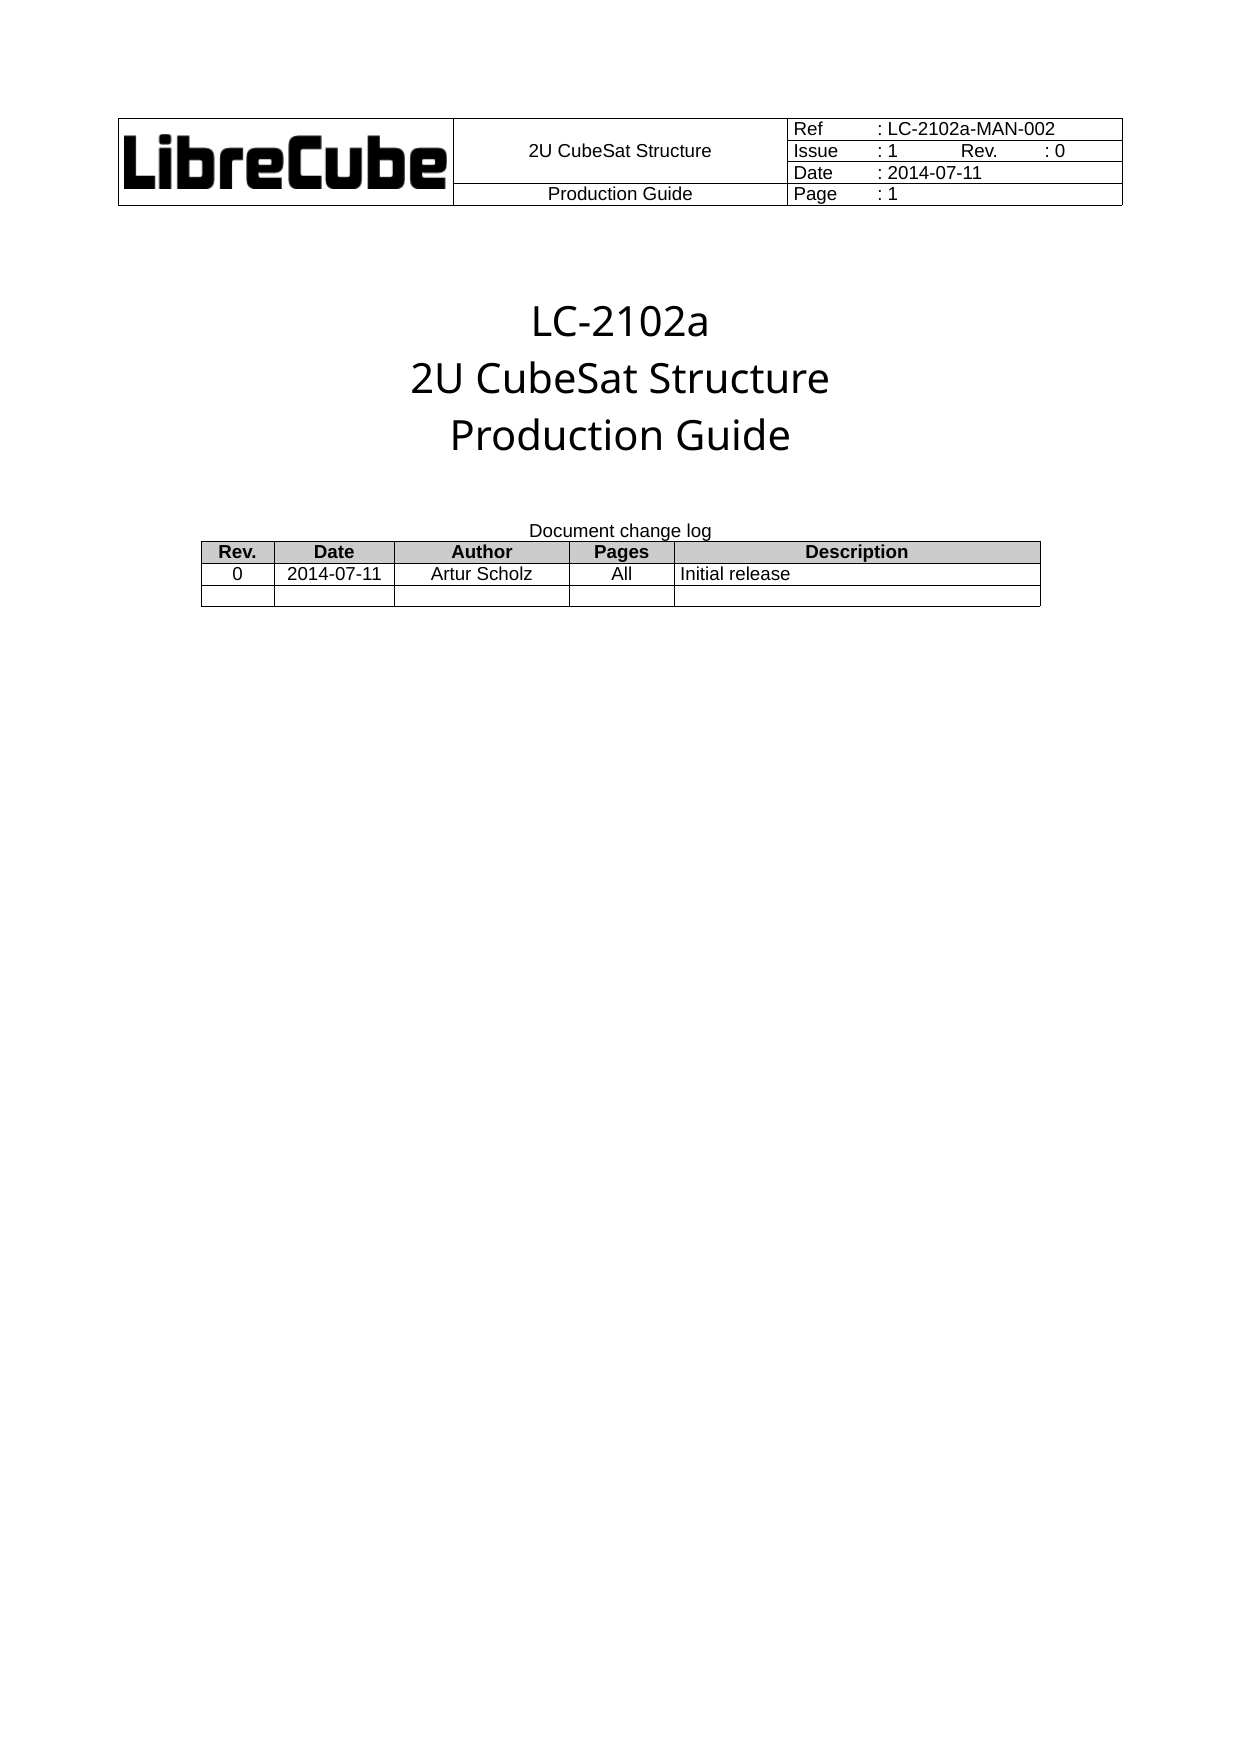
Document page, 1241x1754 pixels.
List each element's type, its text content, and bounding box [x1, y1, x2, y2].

text Production Guide [118, 405, 1122, 462]
table_header Rev. [202, 542, 274, 563]
text 2U CubeSat Structure [118, 349, 1122, 405]
picture [124, 134, 447, 189]
table_cell [675, 586, 1040, 606]
table_header Pages [570, 542, 674, 563]
table_cell 0 [202, 564, 274, 584]
table_cell 2014-07-11 [275, 564, 394, 584]
table_cell [570, 586, 674, 606]
table_cell [202, 586, 274, 606]
table_header Date [275, 542, 394, 563]
table_header Author [395, 542, 569, 563]
table_header Description [675, 542, 1040, 563]
table_cell [395, 586, 569, 606]
text LC-2102a [118, 292, 1122, 349]
table_cell All [570, 564, 674, 584]
text Document change log [118, 520, 1122, 541]
table_cell Initial release [675, 564, 1040, 584]
table_cell Artur Scholz [395, 564, 569, 584]
table_cell [275, 586, 394, 606]
